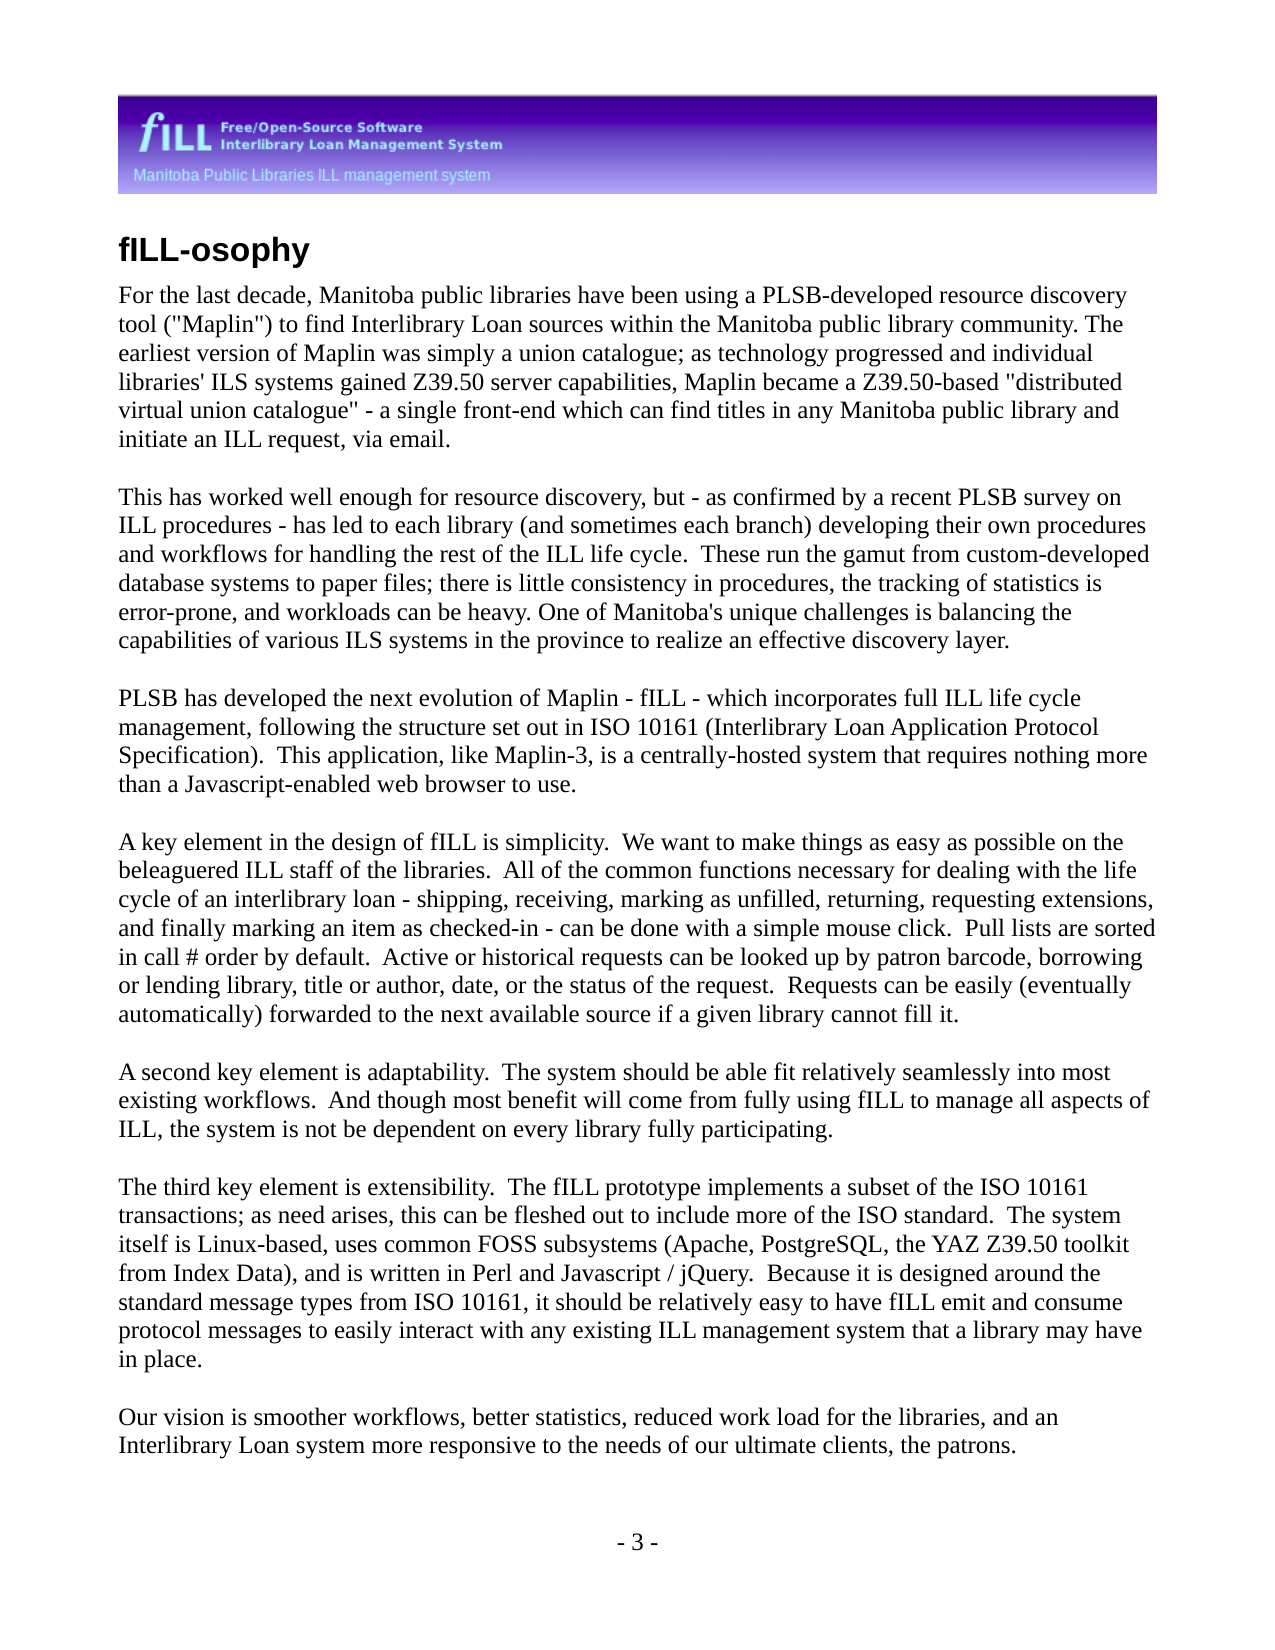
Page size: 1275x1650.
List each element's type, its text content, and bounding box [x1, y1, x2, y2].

text For the last decade, Manitoba public libraries have been using a PLSB-developed resource discovery tool ("Maplin") to find Interlibrary Loan sources within the Manitoba public library community. The earliest version of Maplin was simply a union catalogue; as technology progressed and individual libraries' ILS systems gained Z39.50 server capabilities, Maplin became a Z39.50-based "distributed virtual union catalogue" - a single front-end which can find titles in any Manitoba public library and initiate an ILL request, via email. This has worked well enough for resource discovery, but - as confirmed by a recent PLSB survey on ILL procedures - has led to each library (and sometimes each branch) developing their own procedures and workflows for handling the rest of the ILL life cycle. These run the gamut from custom-developed database systems to paper files; there is little consistency in procedures, the tracking of statistics is error-prone, and workloads can be heavy. One of Manitoba's unique challenges is balancing the capabilities of various ILS systems in the province to realize an effective discovery layer. PLSB has developed the next evolution of Maplin - fILL - which incorporates full ILL life cycle management, following the structure set out in ISO 10161 (Interlibrary Loan Application Protocol Specification). This application, like Maplin-3, is a centrally-hosted system that requires nothing more than a Javascript-enabled web browser to use. A key element in the design of fILL is simplicity. We want to make things as easy as possible on the beleaguered ILL staff of the libraries. All of the common functions necessary for dealing with the life cycle of an interlibrary loan - shipping, receiving, marking as unfilled, returning, requesting extensions, and finally marking an item as checked-in - can be done with a simple mouse click. Pull lists are sorted in call # order by default. Active or historical requests can be looked up by patron barcode, borrowing or lending library, title or author, date, or the status of the request. Requests can be easily (eventually automatically) forwarded to the next available source if a given library cannot fill it. A second key element is adaptability. The system should be able fit relatively seamlessly into most existing workflows. And though most benefit will come from fully using fILL to manage all aspects of ILL, the system is not be dependent on every library fully participating. The third key element is extensibility. The fILL prototype implements a subset of the ISO 10161 transactions; as need arises, this can be fleshed out to include more of the ISO standard. The system itself is Linux-based, uses common FOSS subsystems (Apache, PostgreSQL, the YAZ Z39.50 toolkit from Index Data), and is written in Perl and Javascript / jQuery. Because it is designed around the standard message types from ISO 10161, it should be relatively easy to have fILL emit and consume protocol messages to easily interact with any existing ILL management system that a library may have in place. Our vision is smoother workflows, better statistics, reduced work load for the libraries, and an Interlibrary Loan system more responsive to the needs of our ultimate clients, the patrons. [118, 281, 1157, 1488]
picture [118, 94, 1157, 194]
subtitle fILL-osophy [118, 229, 1157, 268]
